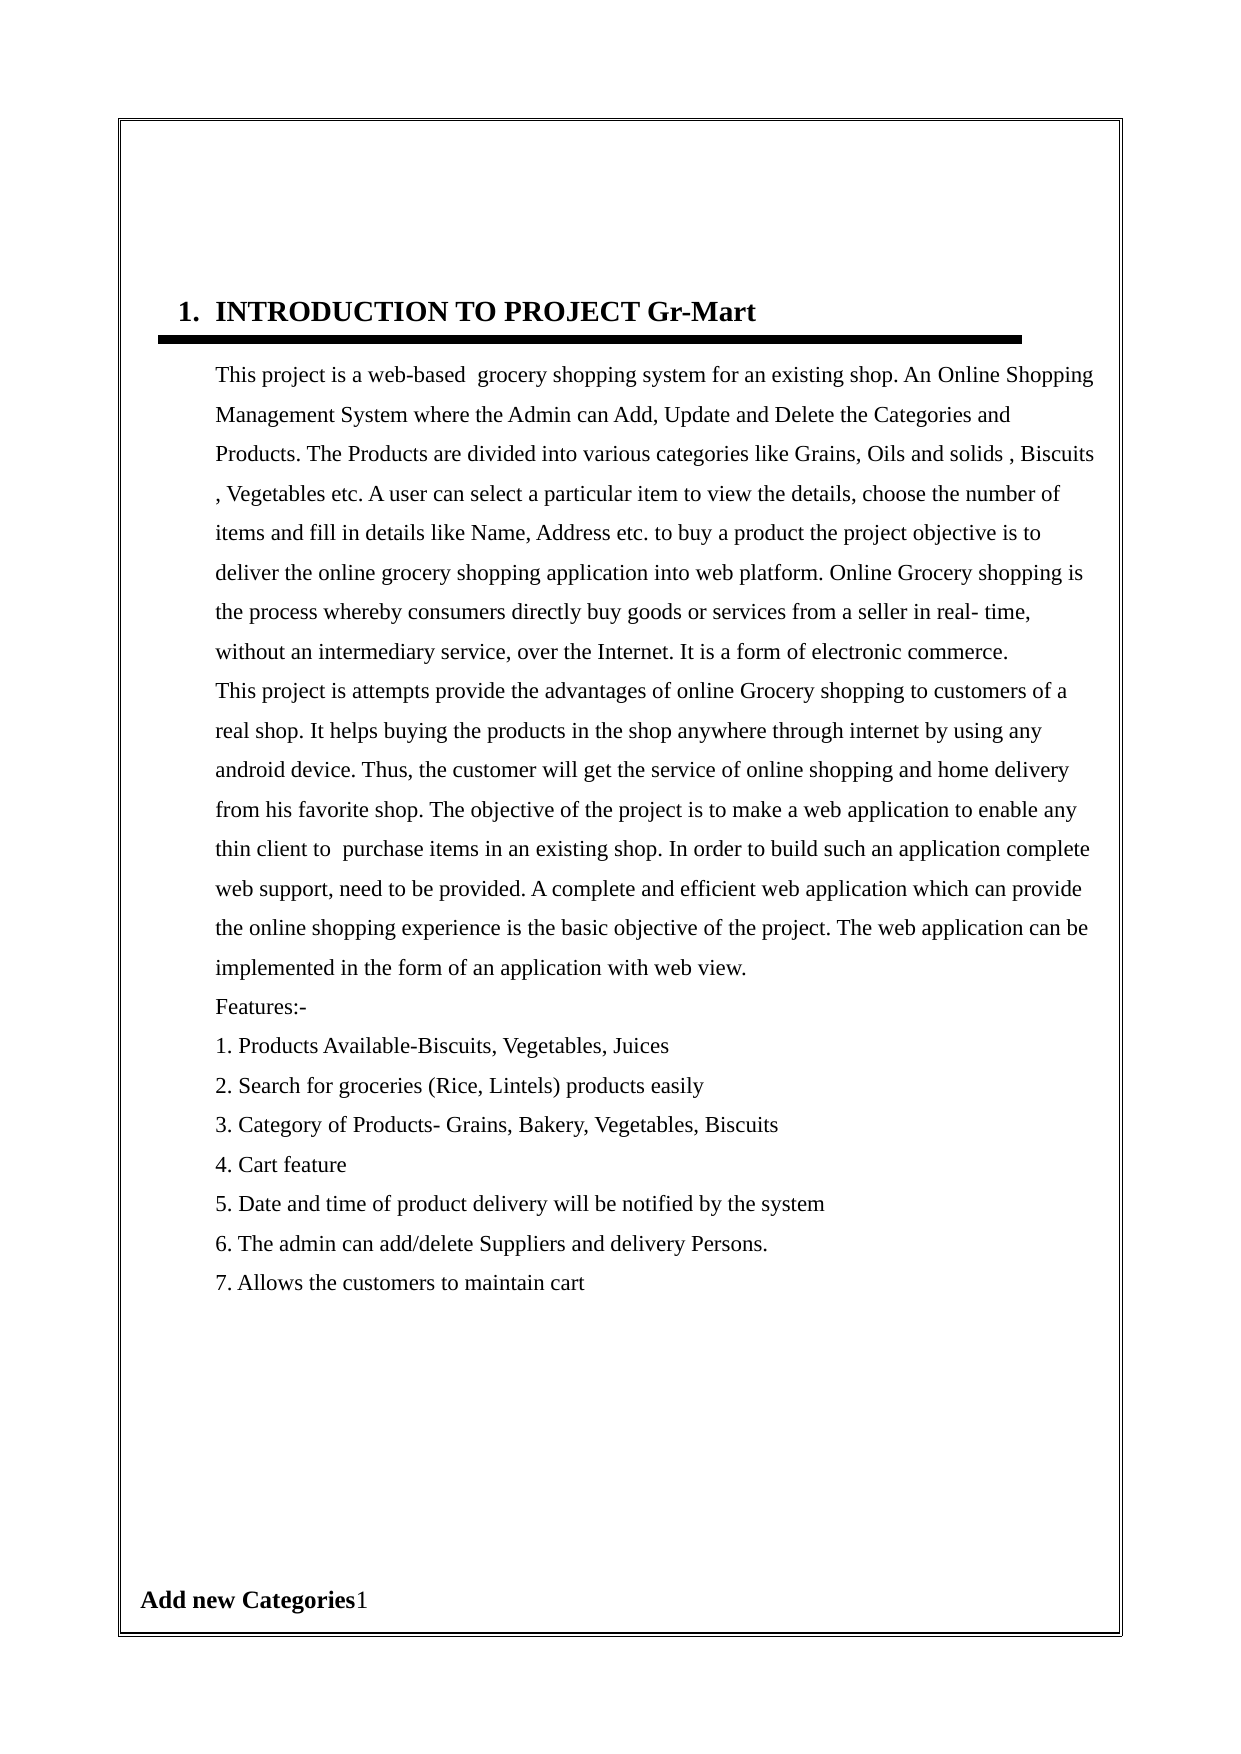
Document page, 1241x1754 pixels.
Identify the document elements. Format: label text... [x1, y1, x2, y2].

list 5. Date and time of product delivery will be notified by the system [178, 1190, 1100, 1217]
list This project is a web-based grocery shopping system for an existing shop. An Online Shopping Management System where the Admin can Add, Update and Delete the Categories and Products. The Products are divided into various categories like Grains, Oils and solids , Biscuits , Vegetables etc. A user can select a particular item to view the details, choose the number of items and fill in details like Name, Address etc. to buy a product the project objective is to deliver the online grocery shopping application into web platform. Online Grocery shopping is the process whereby consumers directly buy goods or services from a seller in real- time, without an intermediary service, over the Internet. It is a form of electronic commerce. [178, 361, 1100, 664]
list 2. Search for groceries (Rice, Lintels) products easily [178, 1072, 1100, 1098]
list This project is attempts provide the advantages of online Grocery shopping to customers of a real shop. It helps buying the products in the shop anywhere through internet by using any android device. Thus, the customer will get the service of online shopping and home delivery from his favorite shop. The objective of the project is to make a web application to enable any thin client to purchase items in an existing shop. In order to build such an application complete web support, need to be provided. A complete and efficient web application which can provide the online shopping experience is the basic objective of the project. The web application can be implemented in the form of an application with web view. [178, 677, 1100, 980]
list 1. Products Available-Biscuits, Vegetables, Juices [178, 1032, 1100, 1059]
subtitle INTRODUCTION TO PROJECT Gr-Mart [178, 294, 1100, 328]
list ­4. Cart feature [178, 1151, 1100, 1177]
list 3. Category of Products- Grains, Bakery, Vegetables, Biscuits [178, 1111, 1100, 1138]
list 7. Allows the customers to maintain cart [178, 1269, 1100, 1296]
list Features:- [178, 993, 1100, 1019]
list 6. The admin can add/delete Suppliers and delivery Persons. [178, 1230, 1100, 1256]
